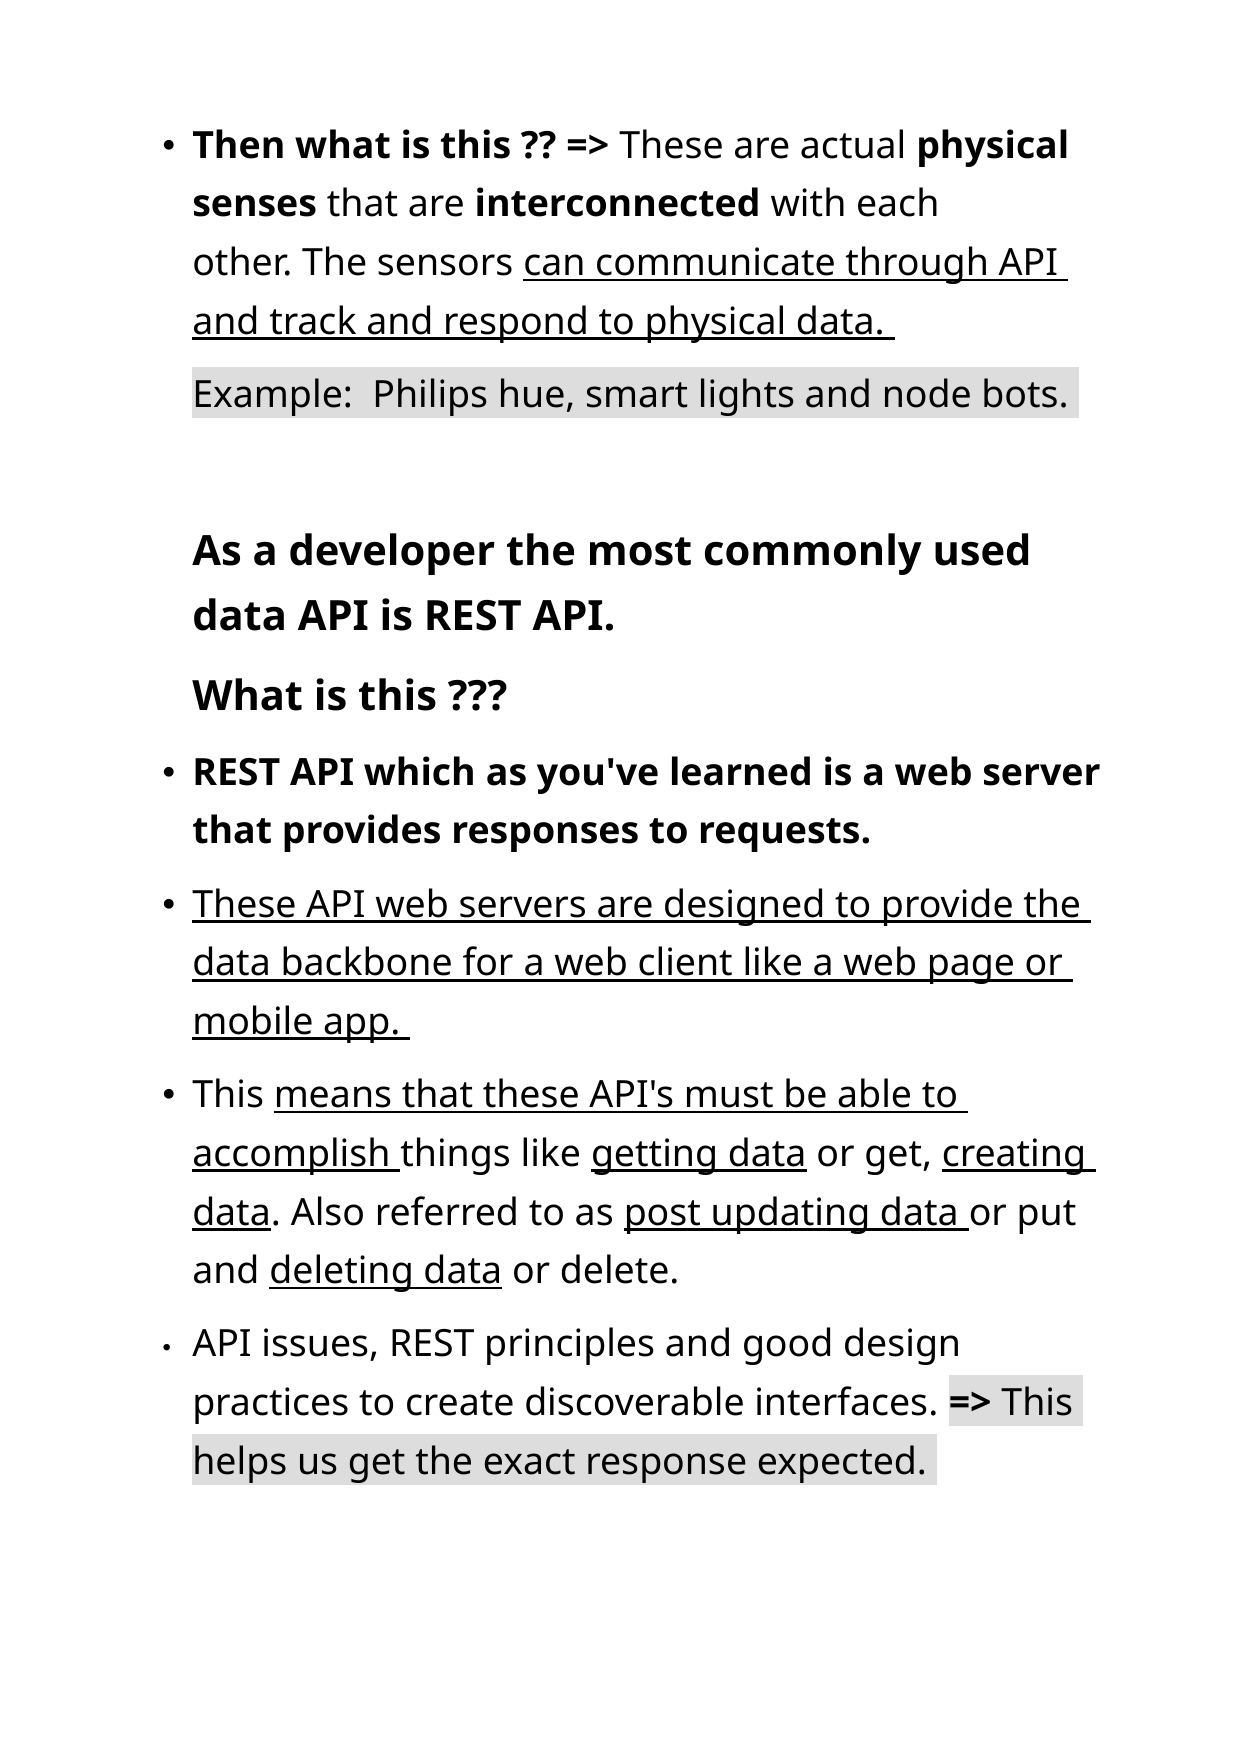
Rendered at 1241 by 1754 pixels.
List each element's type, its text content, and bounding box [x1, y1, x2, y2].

list What is this ??? [162, 665, 1122, 722]
list API issues, REST principles and good design practices to create discoverable interfaces. => This helps us get the exact response expected. [162, 1317, 1122, 1485]
list This means that these API's must be able to accomplish things like getting data or get, creating data. Also referred to as post updating data or put and deleting data or delete. [162, 1067, 1122, 1294]
list Example: Philips hue, smart lights and node bots. [162, 367, 1122, 418]
list REST API which as you've learned is a web server that provides responses to requests. [162, 745, 1122, 855]
list As a developer the most commonly used data API is REST API. [162, 520, 1122, 642]
list These API web servers are designed to provide the data backbone for a web client like a web page or mobile app. [162, 877, 1122, 1045]
list Then what is this ?? => These are actual physical senses that are interconnected with each other. The sensors can communicate through API and track and respond to physical data. [162, 118, 1122, 345]
